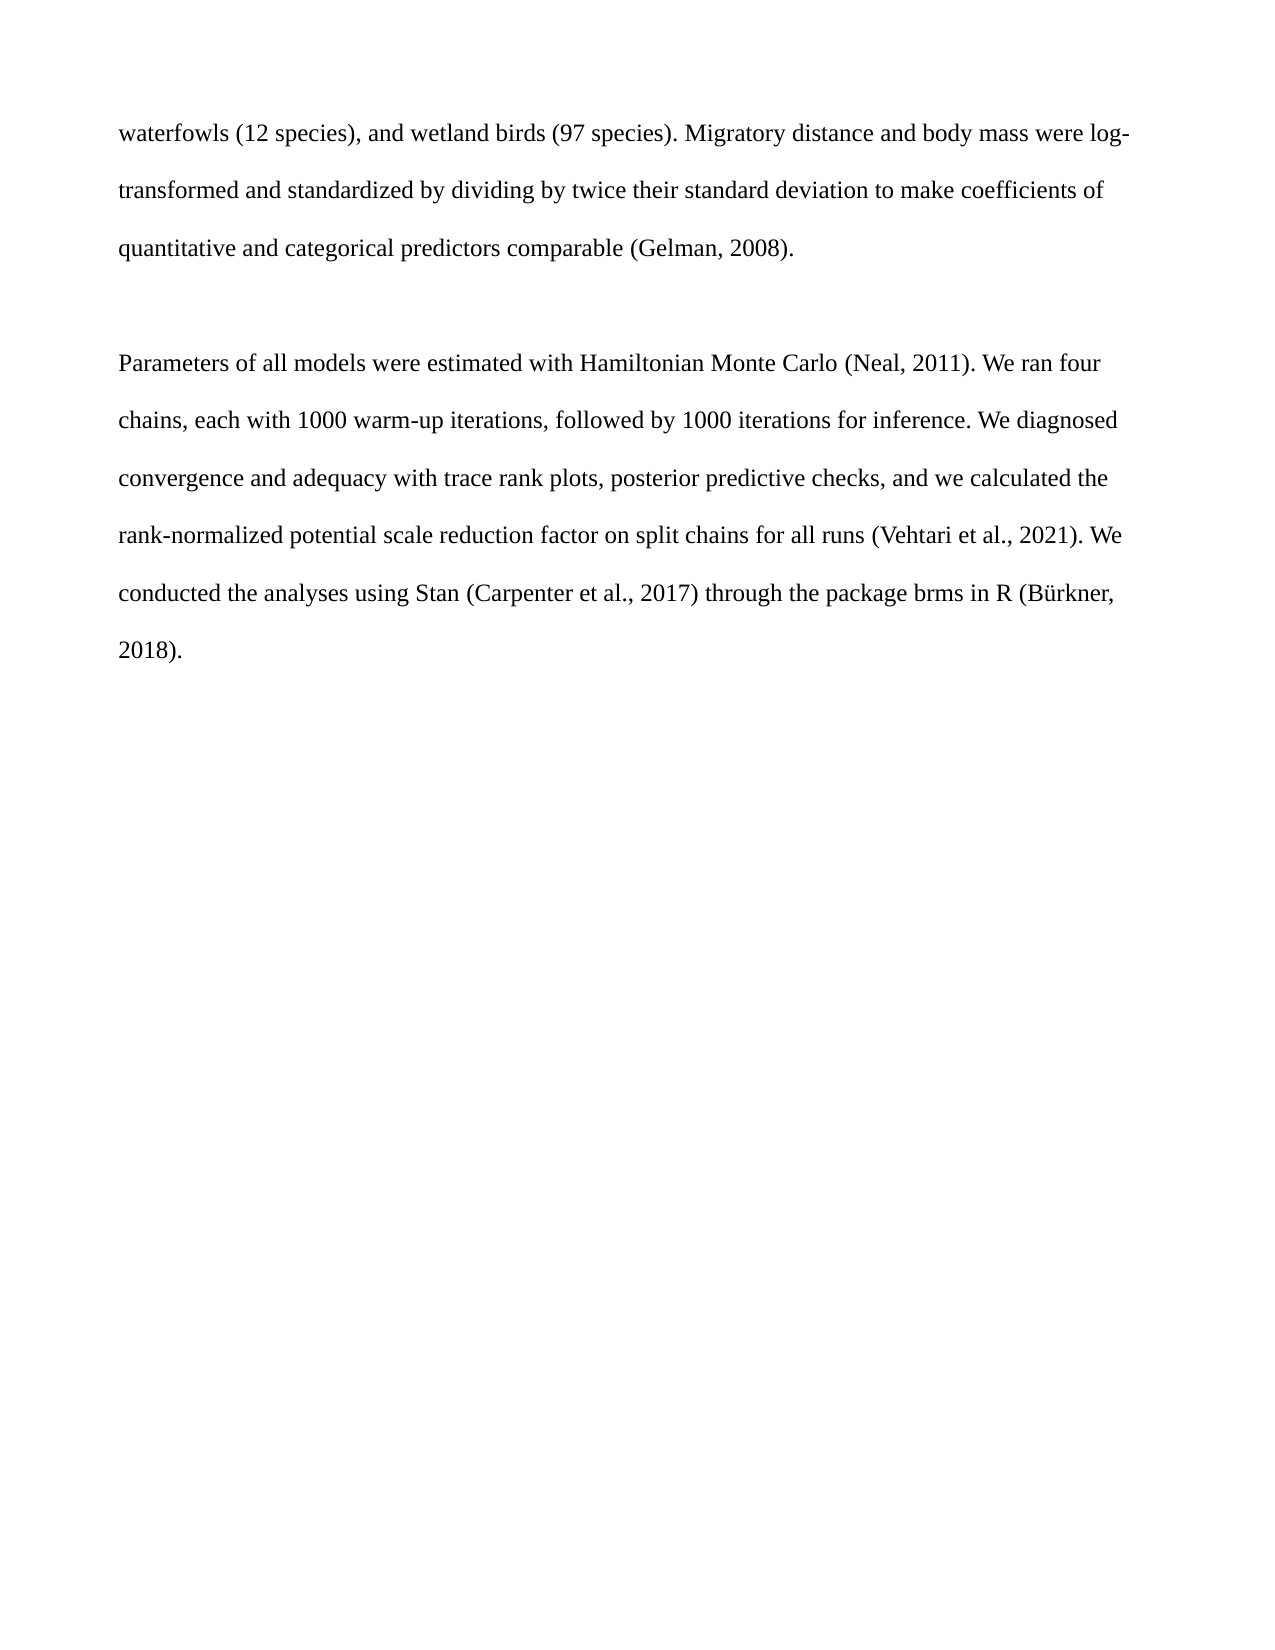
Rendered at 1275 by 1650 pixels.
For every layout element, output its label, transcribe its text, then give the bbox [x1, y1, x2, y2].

text waterfowls (12 species), and wetland birds (97 species). Migratory distance and body mass were log-transformed and standardized by dividing by twice their standard deviation to make coefficients of quantitative and categorical predictors comparable (Gelman, 2008). [118, 118, 1157, 262]
text Parameters of all models were estimated with Hamiltonian Monte Carlo (Neal, 2011). We ran four chains, each with 1000 warm-up iterations, followed by 1000 iterations for inference. We diagnosed convergence and adequacy with trace rank plots, posterior predictive checks, and we calculated the rank-normalized potential scale reduction factor on split chains for all runs (Vehtari et al., 2021). We conducted the analyses using Stan (Carpenter et al., 2017) through the package brms in R (Bürkner, 2018). [118, 348, 1157, 664]
